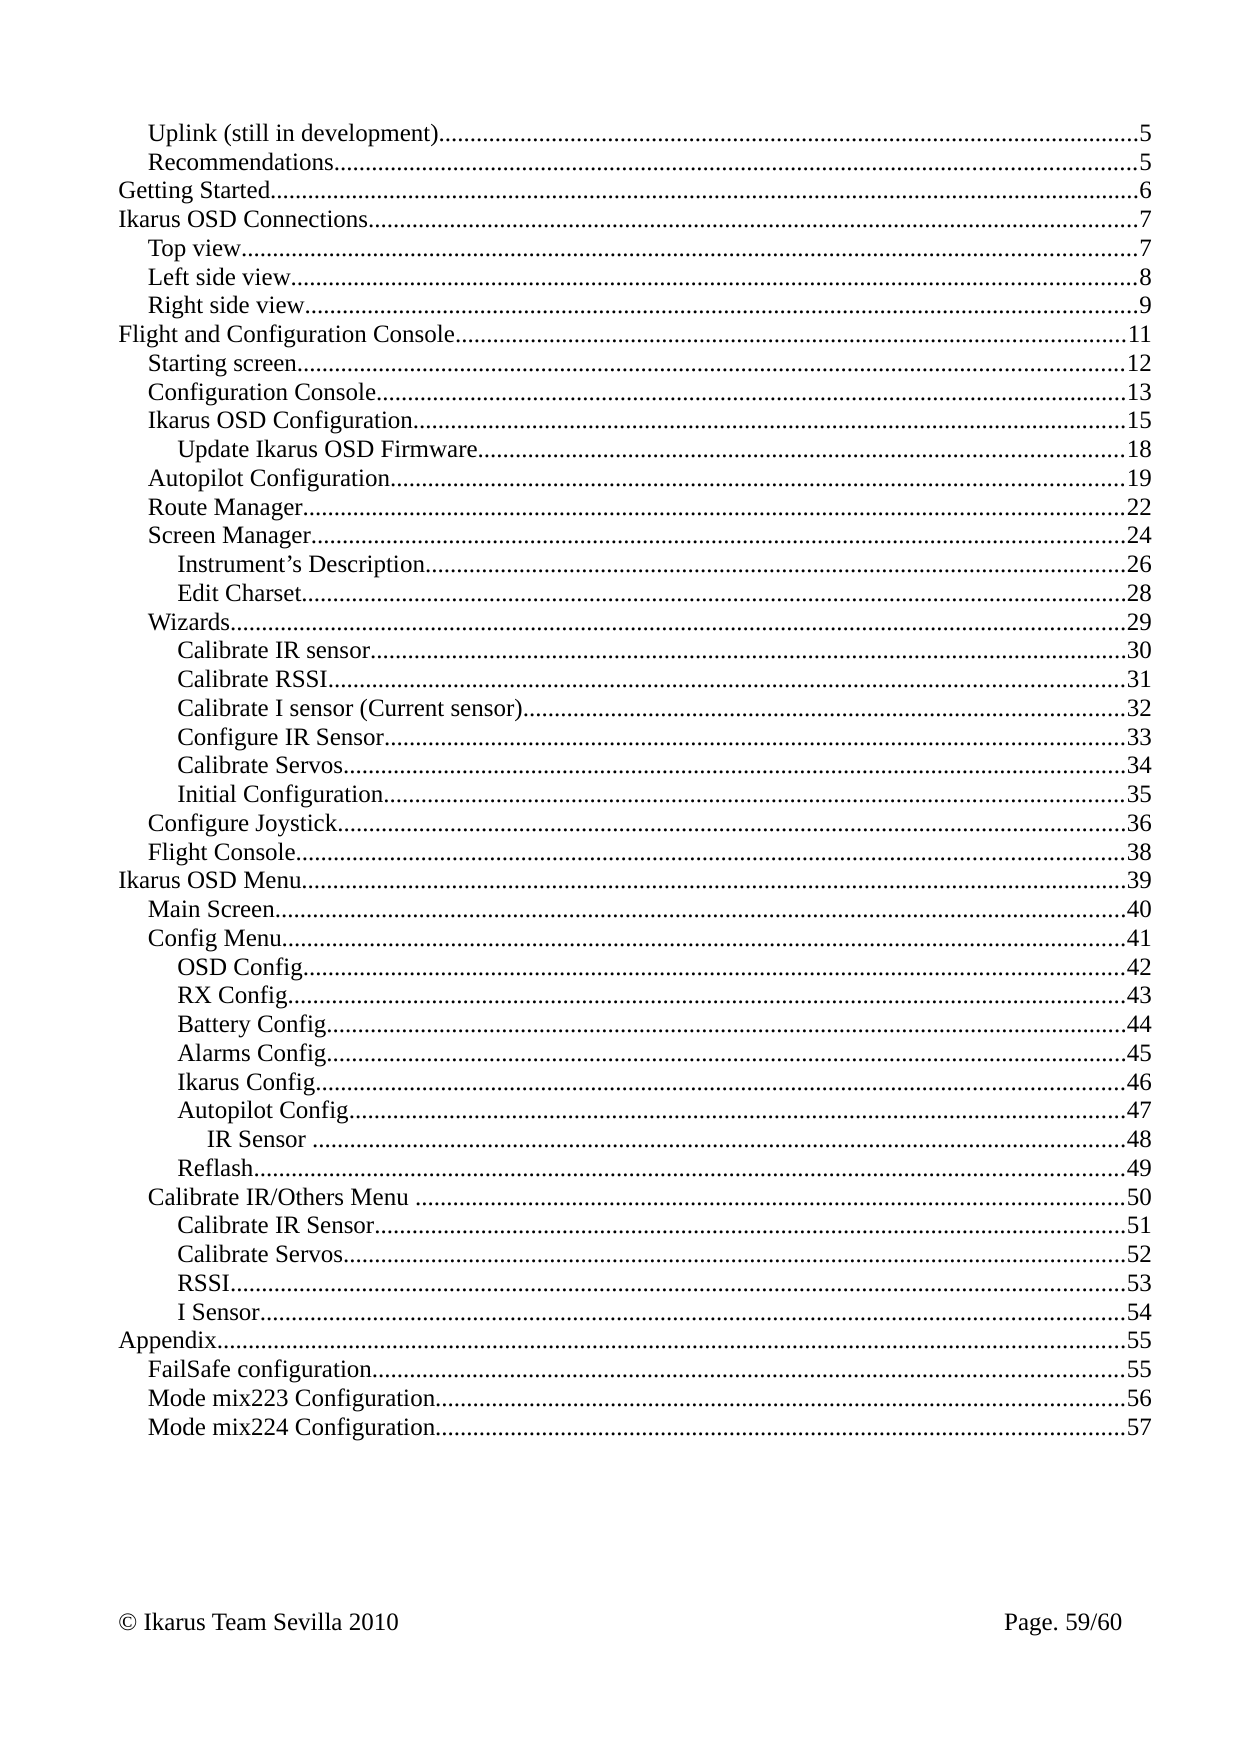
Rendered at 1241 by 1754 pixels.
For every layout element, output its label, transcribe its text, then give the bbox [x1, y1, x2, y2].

text RX Config 43 [177, 981, 1152, 1009]
text Battery Config 44 [177, 1009, 1152, 1038]
text Flight Console 38 [148, 837, 1152, 866]
text Mode mix224 Configuration 57 [148, 1412, 1152, 1441]
text Calibrate IR Sensor 51 [177, 1211, 1152, 1239]
text Ikarus OSD Menu 39 [118, 866, 1152, 894]
text Calibrate Servos 52 [177, 1239, 1152, 1268]
text Instrument’s Description 26 [177, 549, 1152, 578]
text FailSafe configuration 55 [148, 1354, 1152, 1383]
text Initial Configuration 35 [177, 779, 1152, 808]
text I Sensor 54 [177, 1297, 1152, 1326]
text Configure Joystick 36 [148, 808, 1152, 837]
text Mode mix223 Configuration 56 [148, 1383, 1152, 1412]
text Autopilot Config 47 [177, 1096, 1152, 1124]
text Ikarus OSD Configuration 15 [148, 406, 1152, 434]
text Screen Manager 24 [148, 521, 1152, 549]
text Config Menu 41 [148, 923, 1152, 952]
text Calibrate IR/Others Menu 50 [148, 1182, 1152, 1211]
text Calibrate Servos 34 [177, 751, 1152, 779]
text IR Sensor 48 [207, 1124, 1152, 1153]
text Right side view 9 [148, 291, 1152, 319]
text Alarms Config 45 [177, 1038, 1152, 1067]
text Recommendations 5 [148, 147, 1152, 176]
text Main Screen 40 [148, 894, 1152, 923]
text Ikarus OSD Connections 7 [118, 204, 1152, 233]
text RSSI 53 [177, 1268, 1152, 1297]
text Calibrate IR sensor 30 [177, 636, 1152, 664]
text Flight and Configuration Console 11 [118, 319, 1152, 348]
text Reflash 49 [177, 1153, 1152, 1182]
text Route Manager 22 [148, 492, 1152, 521]
text Uplink (still in development) 5 [148, 118, 1152, 147]
text Getting Started 6 [118, 176, 1152, 204]
text Edit Charset 28 [177, 578, 1152, 607]
text Appendix 55 [118, 1326, 1152, 1354]
text Calibrate RSSI 31 [177, 664, 1152, 693]
text Ikarus Config 46 [177, 1067, 1152, 1096]
text Left side view 8 [148, 262, 1152, 291]
text Configure IR Sensor 33 [177, 722, 1152, 751]
text Starting screen 12 [148, 348, 1152, 377]
text Autopilot Configuration 19 [148, 463, 1152, 492]
text Wizards 29 [148, 607, 1152, 636]
text Top view 7 [148, 233, 1152, 262]
text Update Ikarus OSD Firmware 18 [177, 434, 1152, 463]
text Calibrate I sensor (Current sensor) 32 [177, 693, 1152, 722]
text OSD Config 42 [177, 952, 1152, 981]
text Configuration Console 13 [148, 377, 1152, 406]
